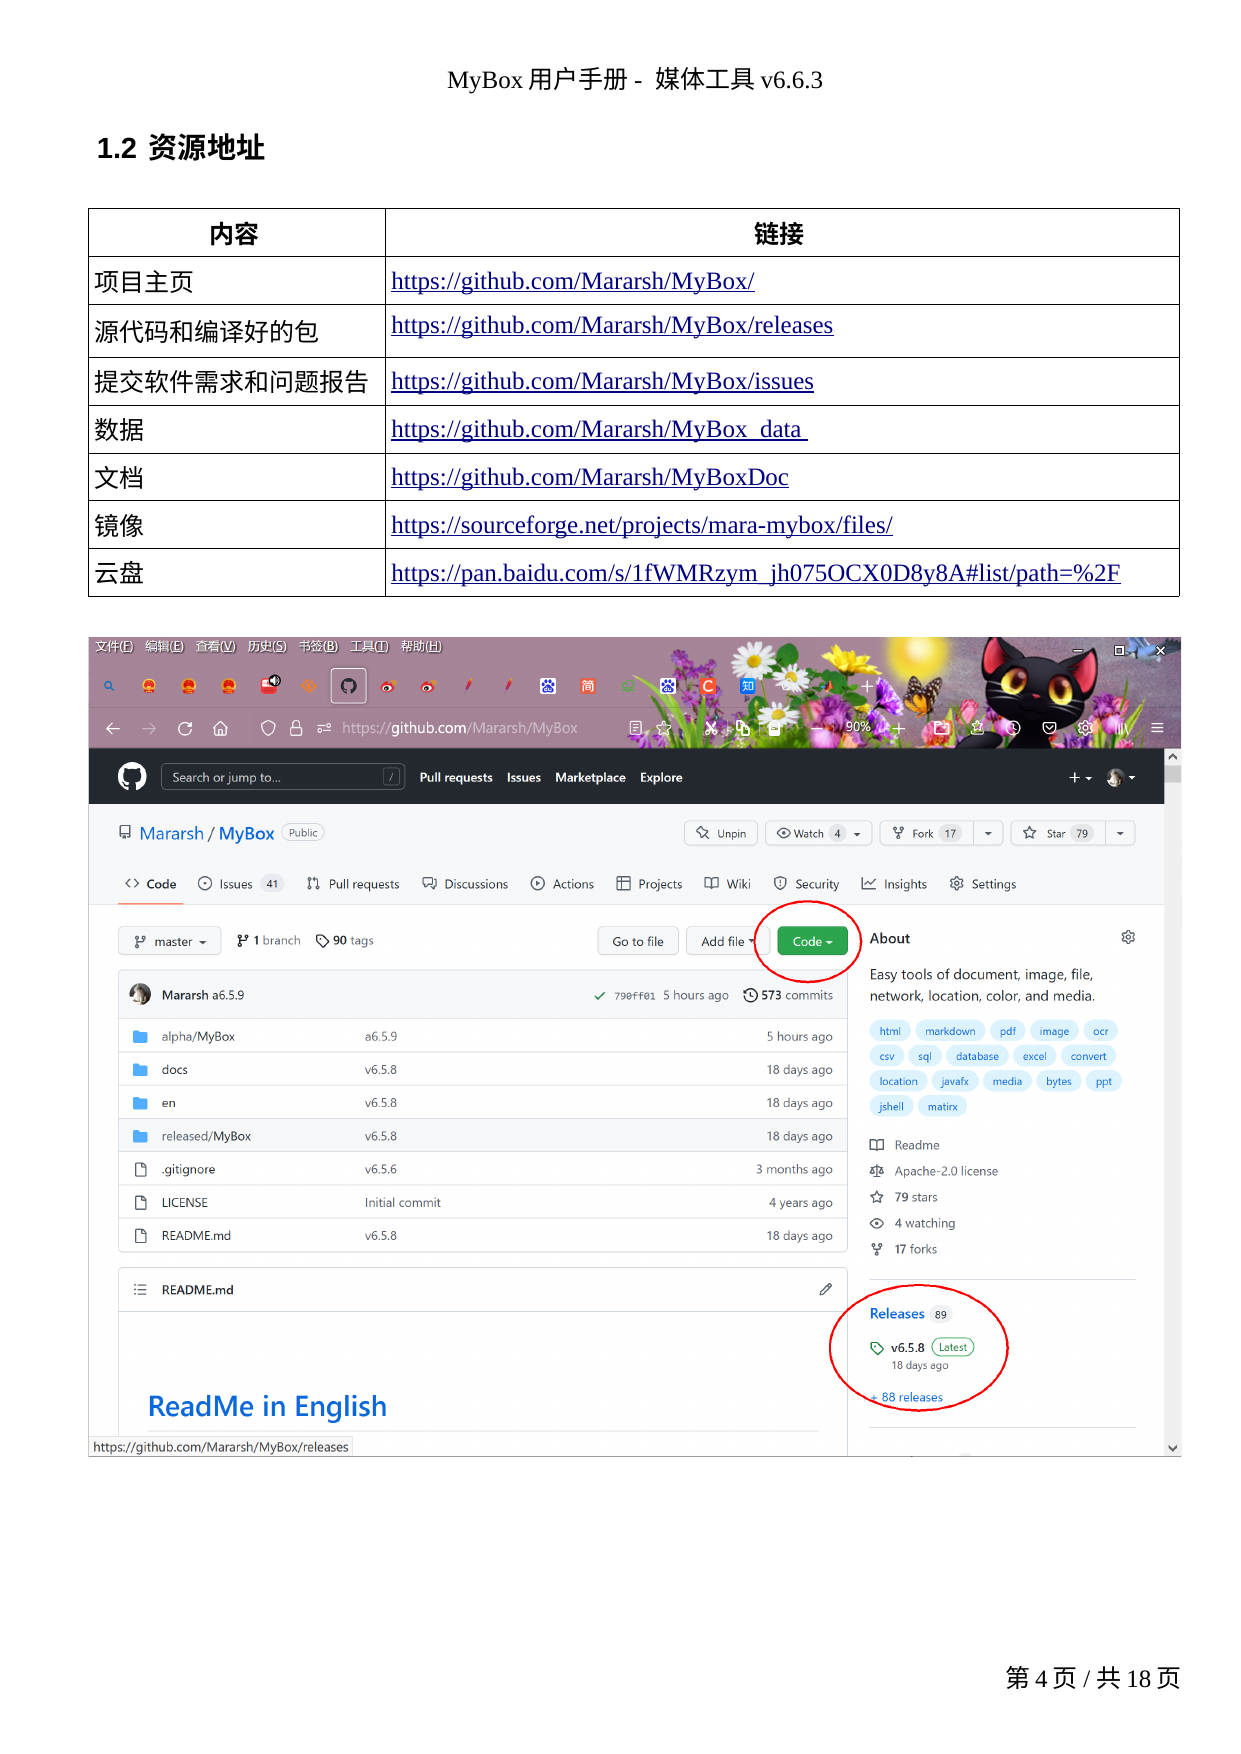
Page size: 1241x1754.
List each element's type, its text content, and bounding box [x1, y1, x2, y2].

table_cell 数据 [89, 406, 385, 452]
table_cell https://github.com/Mararsh/MyBox/ [386, 257, 1179, 304]
table_cell 云盘 [89, 549, 385, 596]
subtitle 资源地址 [88, 125, 1181, 167]
picture [88, 637, 1182, 1457]
table_cell https://github.com/Mararsh/MyBoxDoc [386, 454, 1179, 500]
table_cell https://github.com/Mararsh/MyBox_data [386, 406, 1179, 452]
table_cell 提交软件需求和问题报告 [89, 358, 385, 404]
table_cell 项目主页 [89, 257, 385, 304]
table_cell 源代码和编译好的包 [89, 305, 385, 357]
table_cell https://pan.baidu.com/s/1fWMRzym_jh075OCX0D8y8A#list/path=%2F [386, 549, 1179, 596]
table_cell https://sourceforge.net/projects/mara-mybox/files/ [386, 501, 1179, 548]
table_cell https://github.com/Mararsh/MyBox/issues [386, 358, 1179, 404]
table_cell 镜像 [89, 501, 385, 548]
table_header 内容 [89, 209, 385, 256]
table_cell 文档 [89, 454, 385, 500]
table_header 链接 [386, 209, 1179, 256]
table_cell https://github.com/Mararsh/MyBox/releases [386, 305, 1179, 357]
